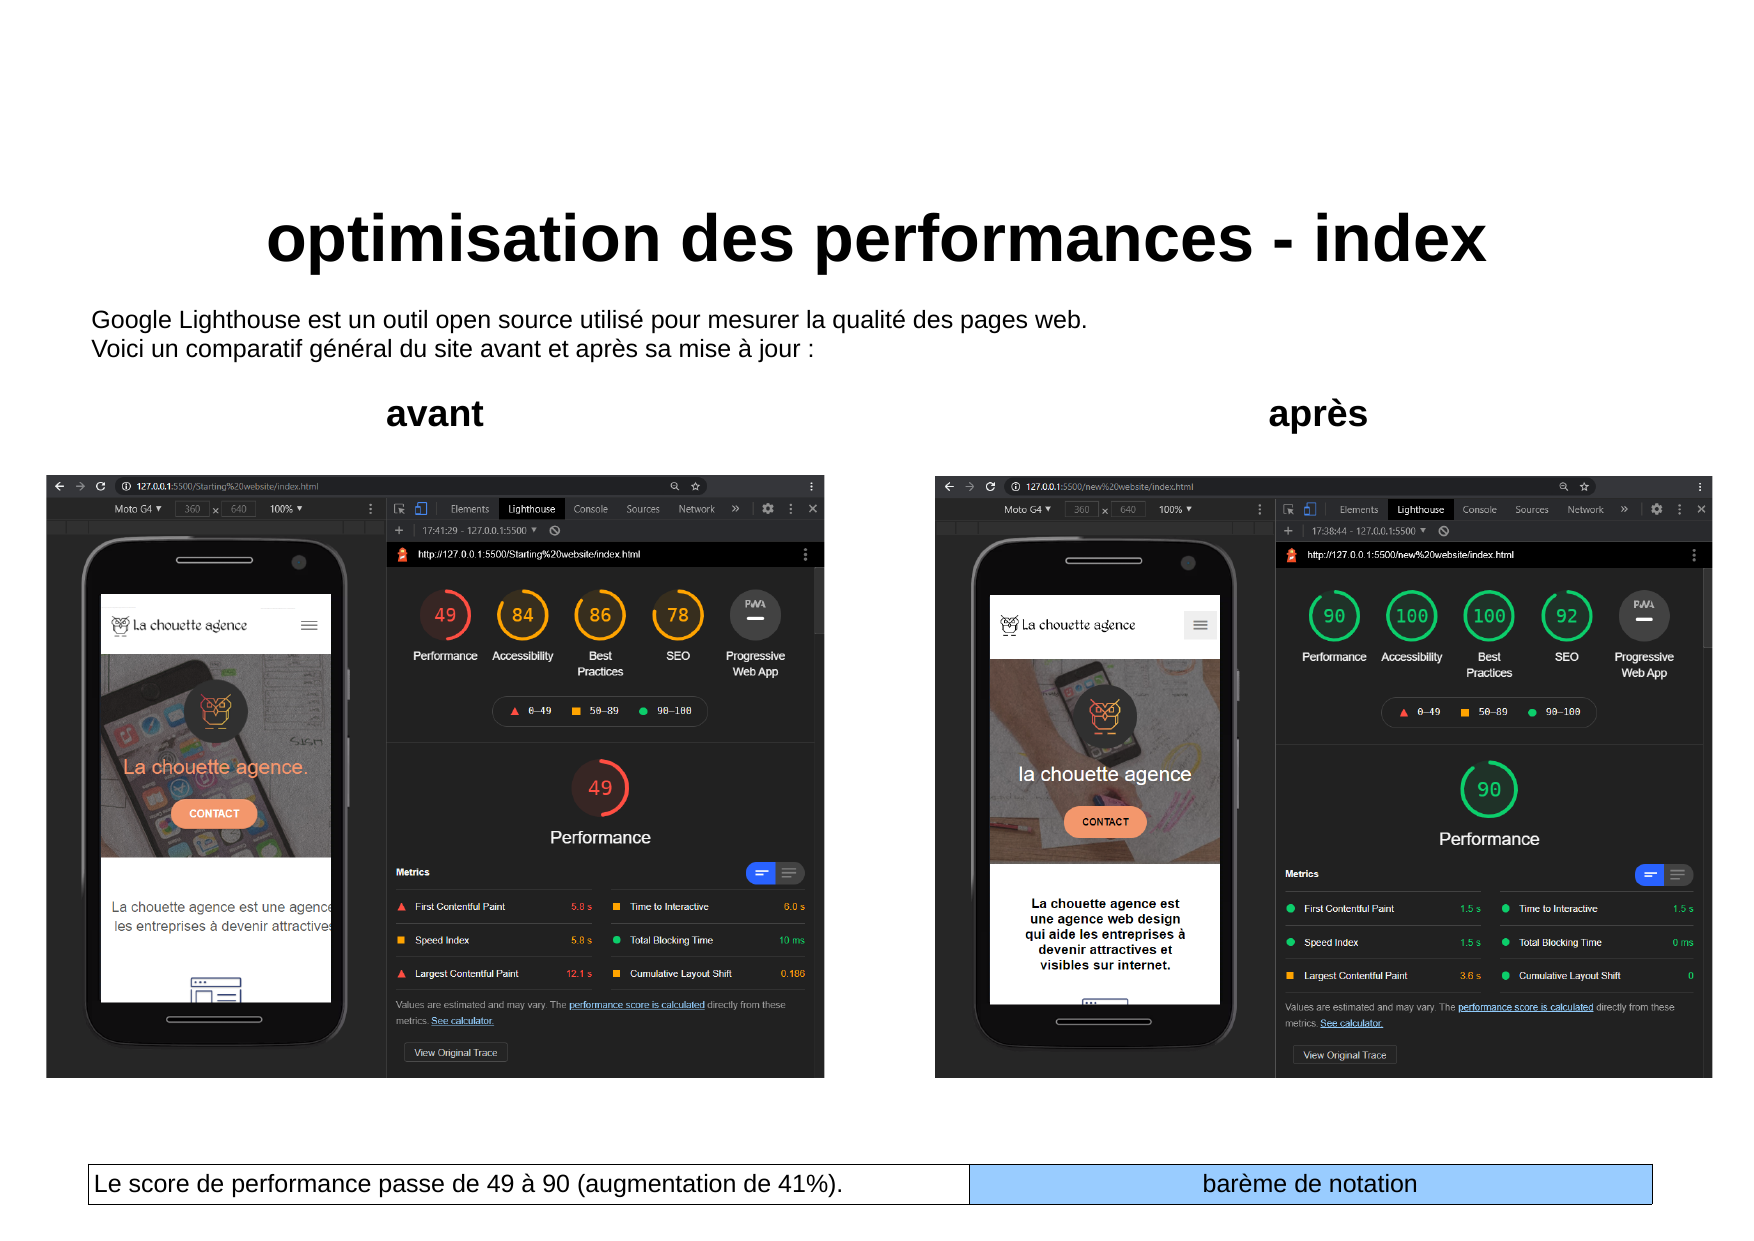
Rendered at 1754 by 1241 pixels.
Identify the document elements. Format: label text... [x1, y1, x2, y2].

text Google Lighthouse est un outil open source utilisé pour mesurer la qualité des pages web. [18, 305, 1736, 333]
picture [46, 475, 825, 1078]
text avant après [18, 391, 1736, 434]
picture [935, 476, 1713, 1078]
text Voici un comparatif général du site avant et après sa mise à jour : [18, 333, 1736, 362]
table_header Le score de performance passe de 49 à 90 (augmentation de 41%). [89, 1165, 969, 1204]
text optimisation des performances - index [18, 199, 1736, 276]
table_header barème de notation [970, 1165, 1652, 1204]
